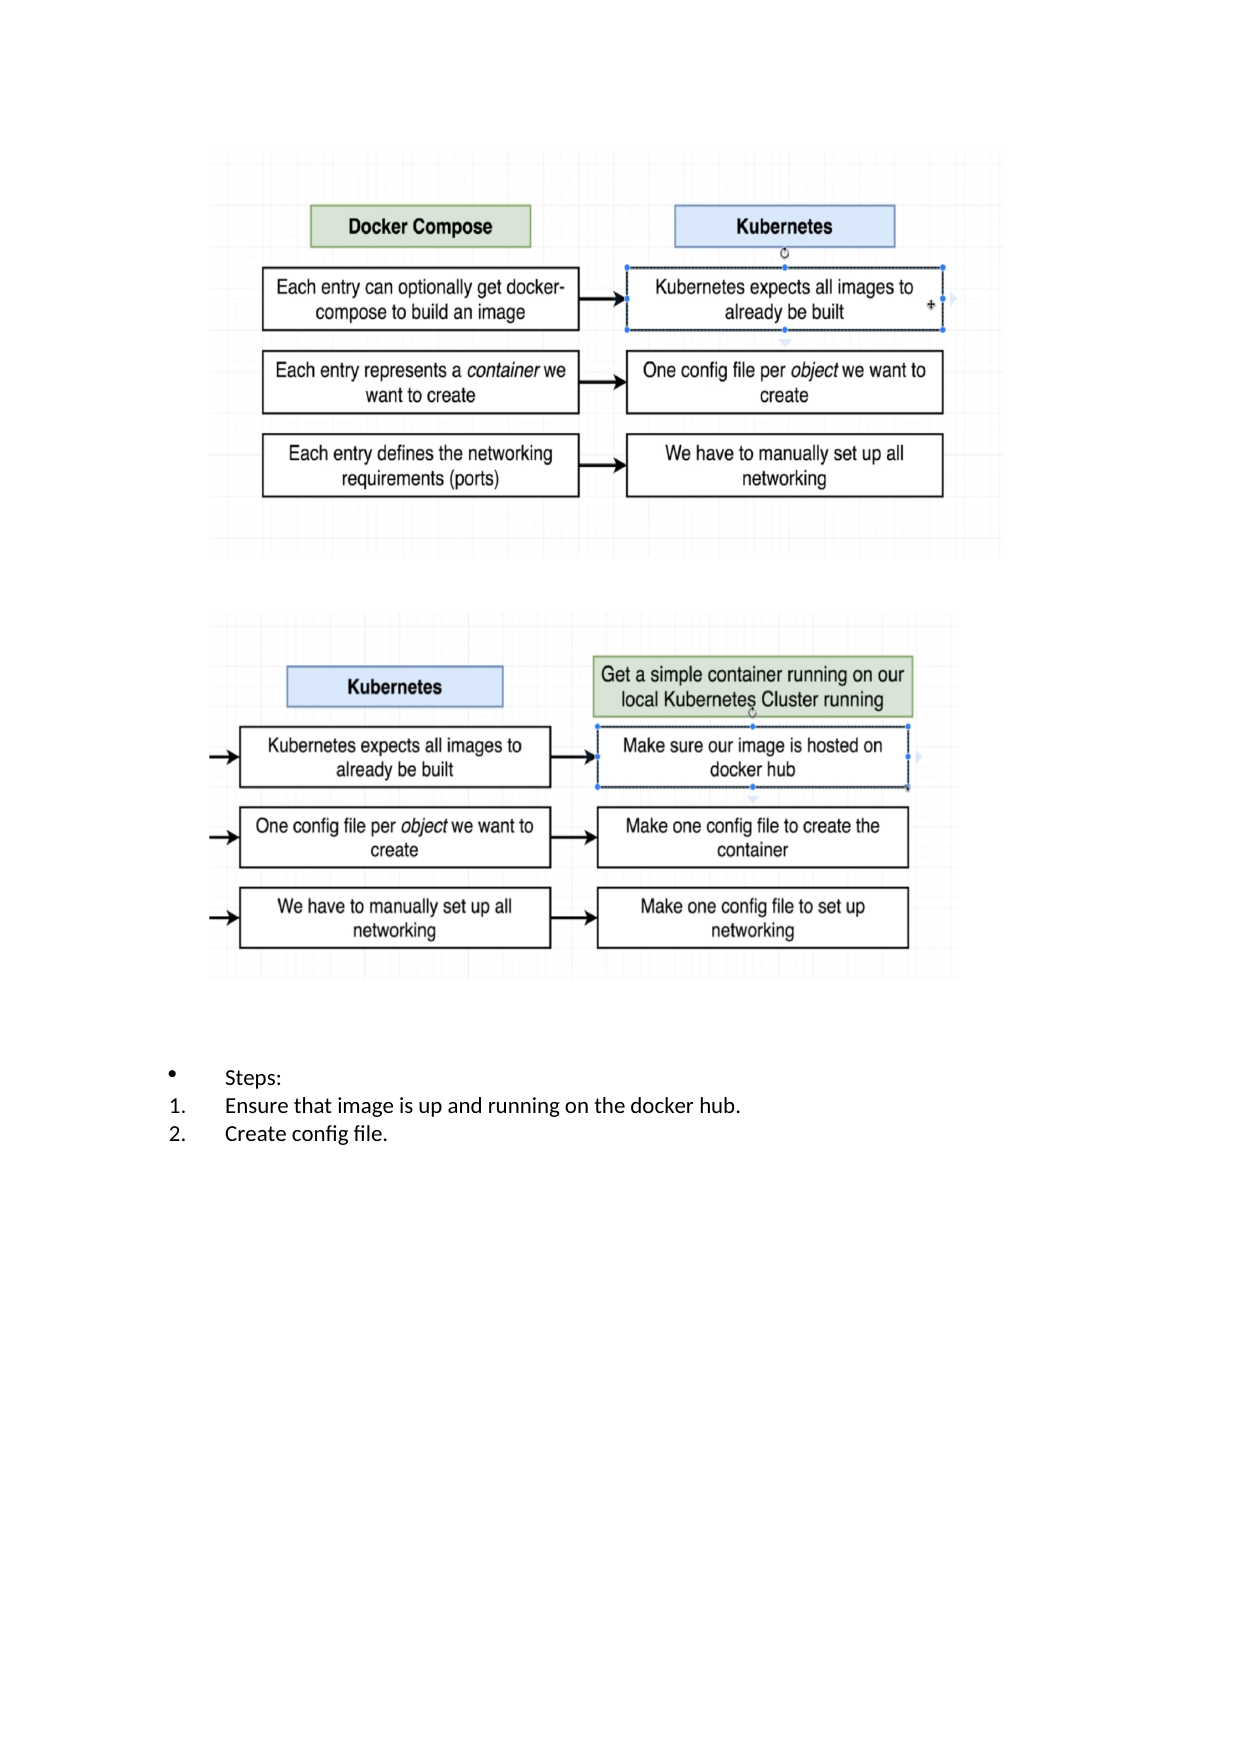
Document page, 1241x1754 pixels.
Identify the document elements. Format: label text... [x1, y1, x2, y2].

list Steps: [169, 1063, 1090, 1091]
list Ensure that image is up and running on the docker hub. [169, 1091, 1090, 1119]
picture [209, 150, 1004, 557]
picture [209, 612, 960, 979]
list Create config file. [169, 1119, 1090, 1147]
